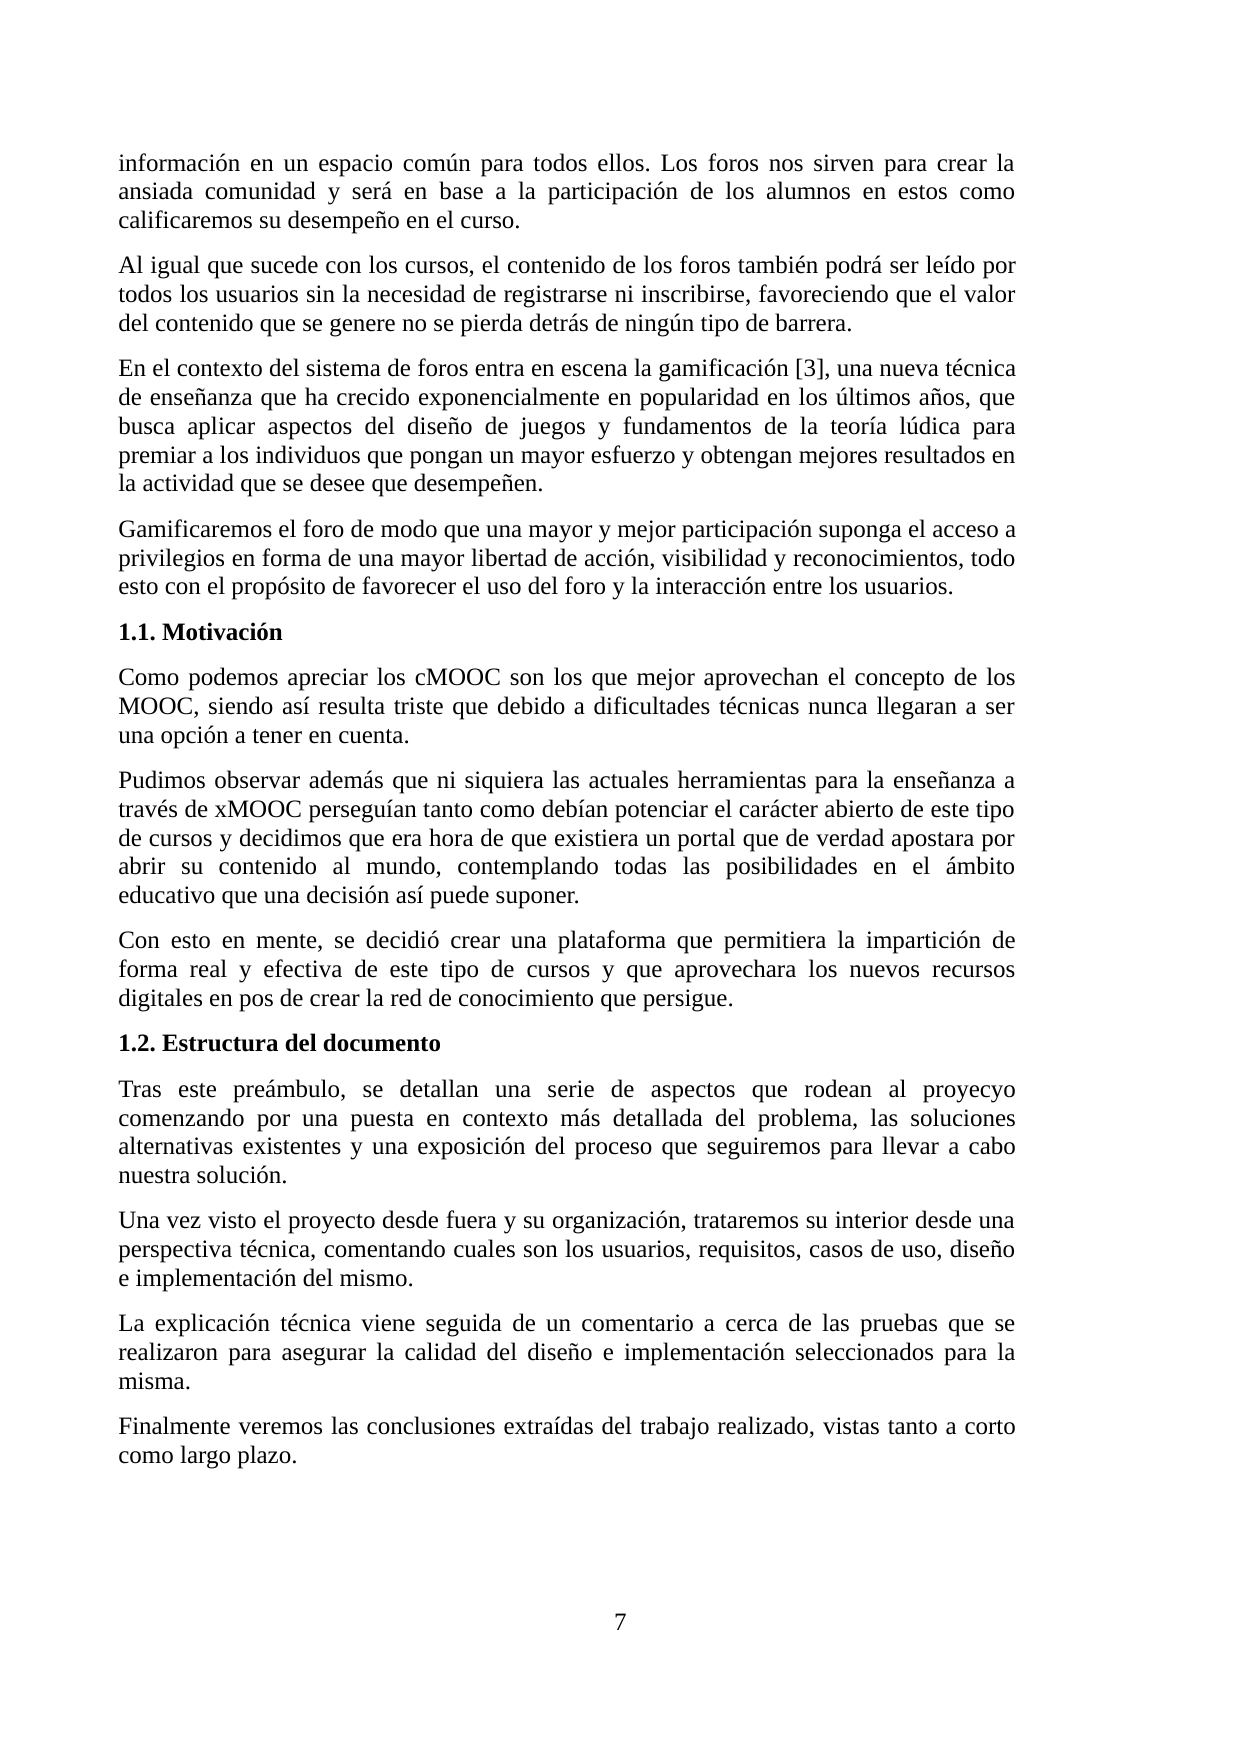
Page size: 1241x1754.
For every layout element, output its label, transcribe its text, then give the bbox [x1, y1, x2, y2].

text Una vez visto el proyecto desde fuera y su organización, trataremos su interior desde una perspectiva técnica, comentando cuales son los usuarios, requisitos, casos de uso, diseño e implementación del mismo. [118, 1206, 1017, 1292]
text Finalmente veremos las conclusiones extraídas del trabajo realizado, vistas tanto a corto como largo plazo. [118, 1411, 1017, 1469]
text En el contexto del sistema de foros entra en escena la gamificación [3], una nueva técnica de enseñanza que ha crecido exponencialmente en popularidad en los últimos años, que busca aplicar aspectos del diseño de juegos y fundamentos de la teoría lúdica para premiar a los individuos que pongan un mayor esfuerzo y obtengan mejores resultados en la actividad que se desee que desempeñen. [118, 353, 1017, 497]
text Tras este preámbulo, se detallan una serie de aspectos que rodean al proyecyo comenzando por una puesta en contexto más detallada del problema, las soluciones alternativas existentes y una exposición del proceso que seguiremos para llevar a cabo nuestra solución. [118, 1074, 1017, 1189]
text información en un espacio común para todos ellos. Los foros nos sirven para crear la ansiada comunidad y será en base a la participación de los alumnos en estos como calificaremos su desempeño en el curso. [118, 148, 1017, 234]
text La explicación técnica viene seguida de un comentario a cerca de las pruebas que se realizaron para asegurar la calidad del diseño e implementación seleccionados para la misma. [118, 1308, 1017, 1395]
text 1.2. Estructura del documento [118, 1028, 1017, 1057]
text Como podemos apreciar los cMOOC son los que mejor aprovechan el concepto de los MOOC, siendo así resulta triste que debido a dificultades técnicas nunca llegaran a ser una opción a tener en cuenta. [118, 662, 1017, 748]
text Gamificaremos el foro de modo que una mayor y mejor participación suponga el acceso a privilegios en forma de una mayor libertad de acción, visibilidad y reconocimientos, todo esto con el propósito de favorecer el uso del foro y la interacción entre los usuarios. [118, 514, 1017, 600]
text 1.1. Motivación [118, 617, 1017, 646]
text Con esto en mente, se decidió crear una plataforma que permitiera la impartición de forma real y efectiva de este tipo de cursos y que aprovechara los nuevos recursos digitales en pos de crear la red de conocimiento que persigue. [118, 926, 1017, 1012]
text Al igual que sucede con los cursos, el contenido de los foros también podrá ser leído por todos los usuarios sin la necesidad de registrarse ni inscribirse, favoreciendo que el valor del contenido que se genere no se pierda detrás de ningún tipo de barrera. [118, 251, 1017, 337]
text Pudimos observar además que ni siquiera las actuales herramientas para la enseñanza a través de xMOOC perseguían tanto como debían potenciar el carácter abierto de este tipo de cursos y decidimos que era hora de que existiera un portal que de verdad apostara por abrir su contenido al mundo, contemplando todas las posibilidades en el ámbito educativo que una decisión así puede suponer. [118, 765, 1017, 909]
